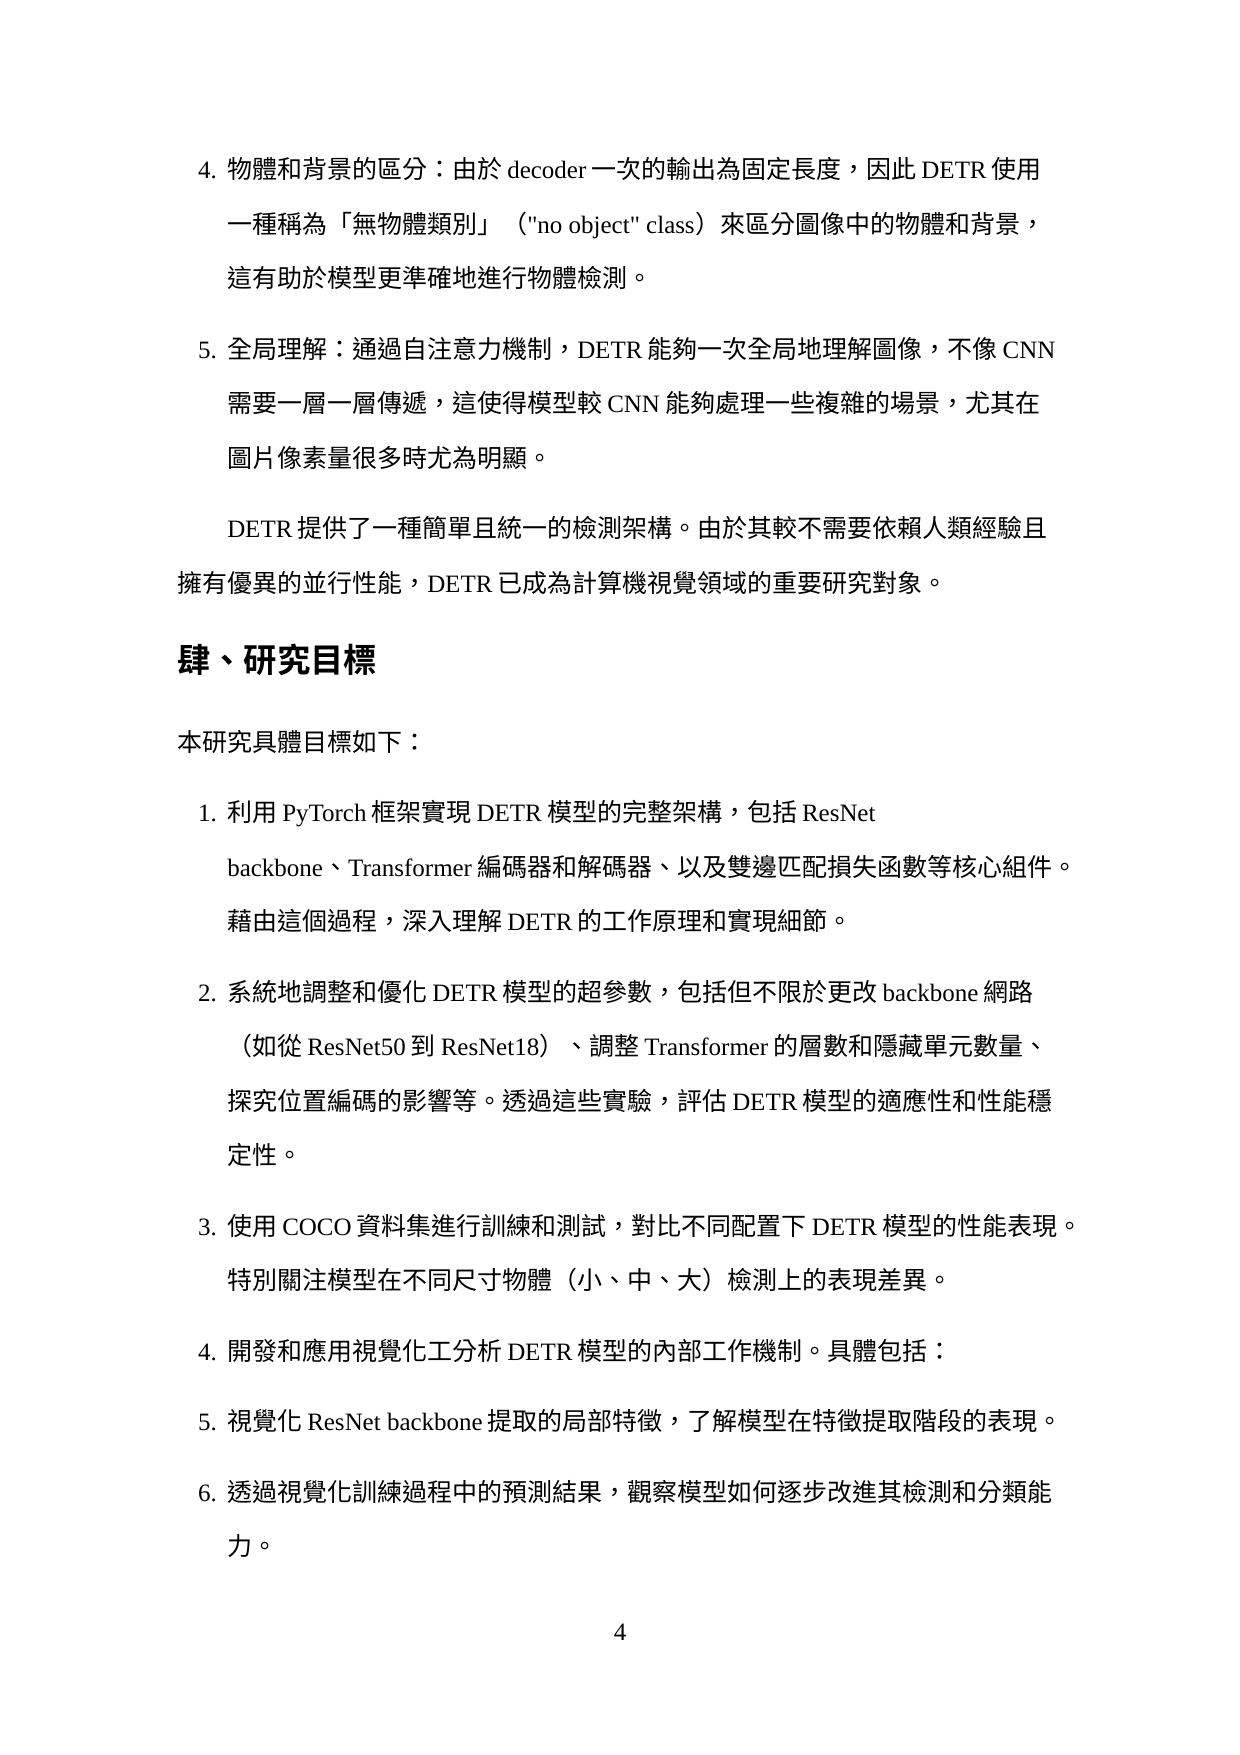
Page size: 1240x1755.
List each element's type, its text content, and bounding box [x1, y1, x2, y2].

text DETR提供了一種簡單且統一的檢測架構。由於其較不需要依賴人類經驗且擁有優異的並行性能，DETR已成為計算機視覺領域的重要研究對象。 [177, 509, 1062, 599]
list 使用COCO資料集進行訓練和測試，對比不同配置下DETR模型的性能表現。特別關注模型在不同尺寸物體（小、中、大）檢測上的表現差異。 [198, 1206, 1062, 1297]
list 物體和背景的區分：由於decoder一次的輸出為固定長度，因此DETR使用一種稱為「無物體類別」（"no object" class）來區分圖像中的物體和背景，這有助於模型更準確地進行物體檢測。 [198, 150, 1062, 295]
list 全局理解：通過自注意力機制，DETR能夠一次全局地理解圖像，不像CNN需要一層一層傳遞，這使得模型較CNN能夠處理一些複雜的場景，尤其在圖片像素量很多時尤為明顯。 [198, 329, 1062, 474]
subtitle 研究目標 [177, 634, 1062, 682]
text 本研究具體目標如下： [177, 722, 1062, 758]
list 利用PyTorch框架實現DETR模型的完整架構，包括ResNet backbone、Transformer編碼器和解碼器、以及雙邊匹配損失函數等核心組件。藉由這個過程，深入理解DETR的工作原理和實現細節。 [198, 793, 1062, 938]
list 開發和應用視覺化工分析DETR模型的內部工作機制。具體包括： [198, 1331, 1062, 1367]
list 透過視覺化訓練過程中的預測結果，觀察模型如何逐步改進其檢測和分類能力。 [198, 1472, 1062, 1563]
list 視覺化ResNet backbone提取的局部特徵，了解模型在特徵提取階段的表現。 [198, 1402, 1062, 1438]
list 系統地調整和優化DETR模型的超參數，包括但不限於更改backbone網路（如從ResNet50到ResNet18）、調整Transformer的層數和隱藏單元數量、探究位置編碼的影響等。透過這些實驗，評估DETR模型的適應性和性能穩定性。 [198, 972, 1062, 1172]
